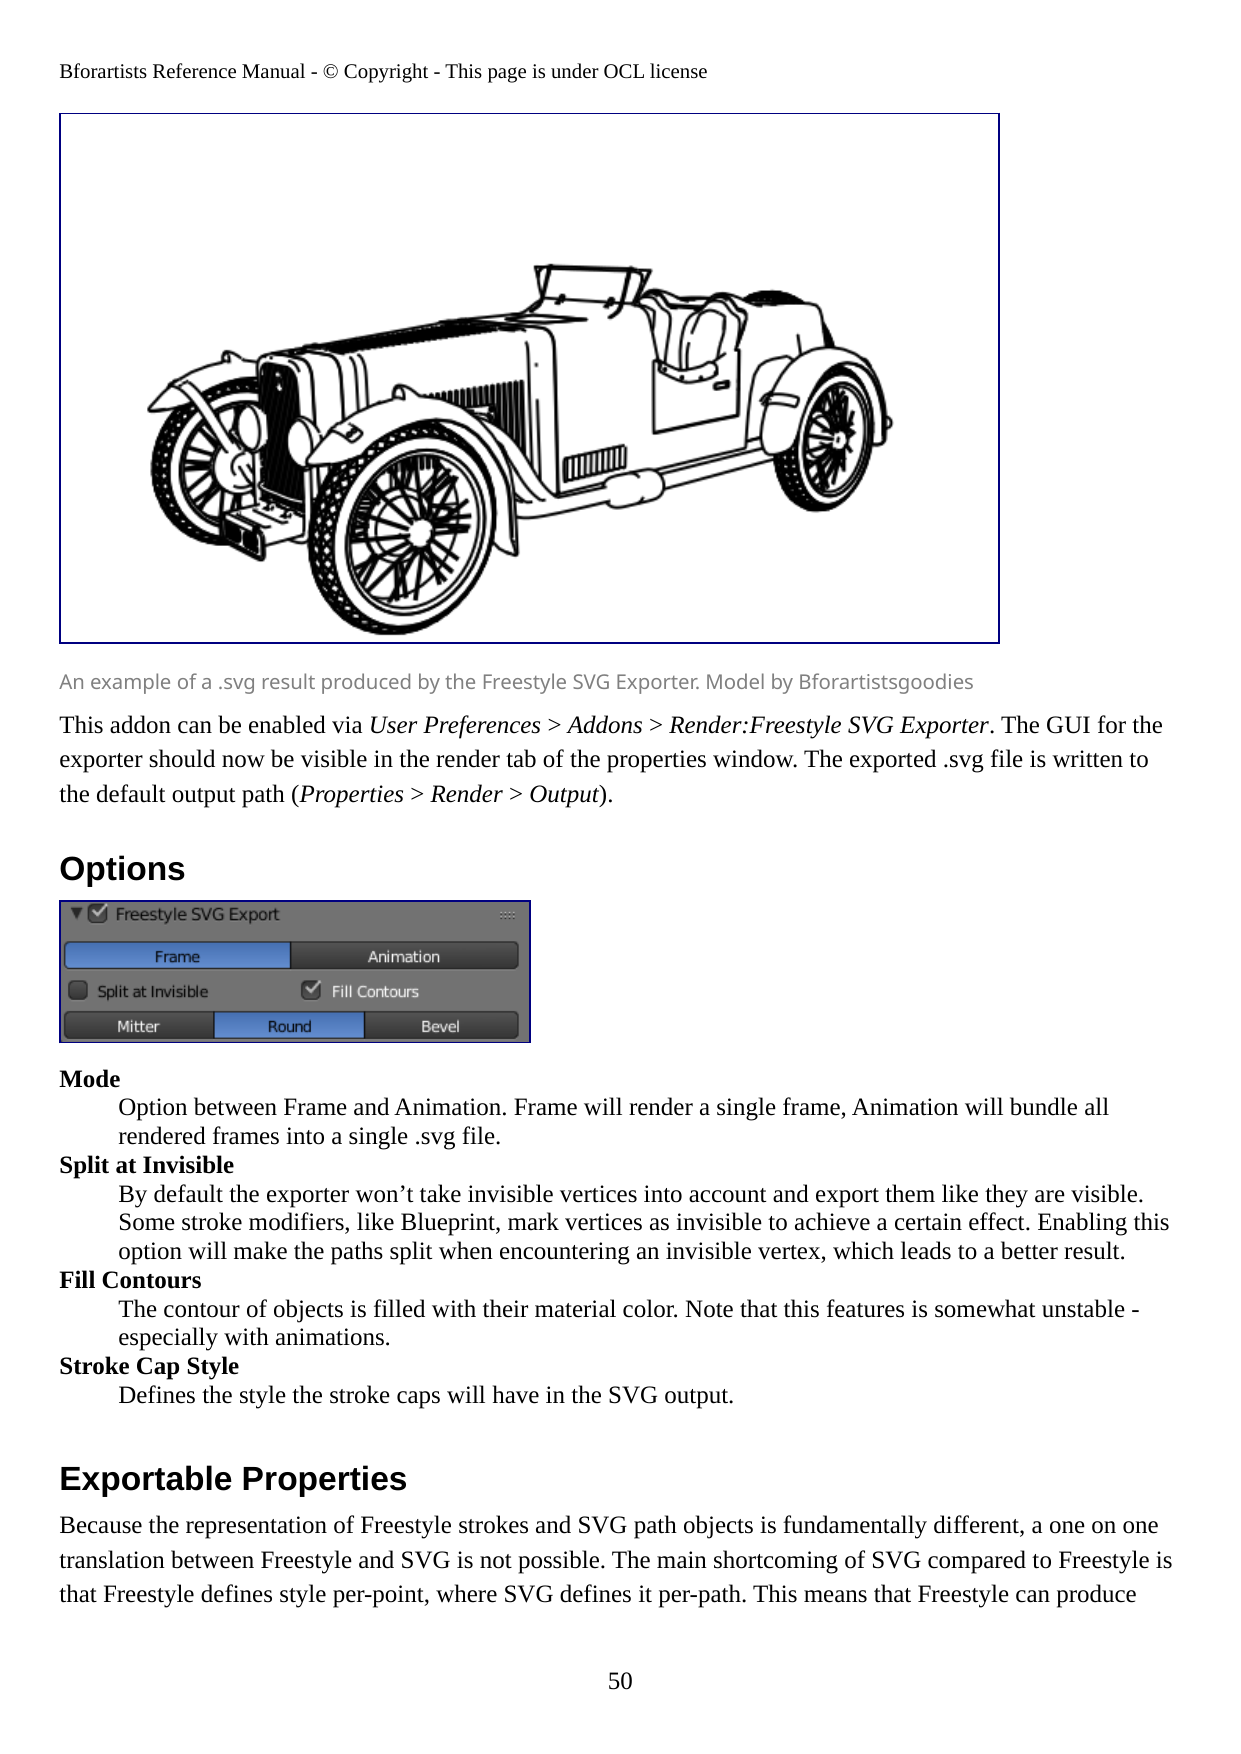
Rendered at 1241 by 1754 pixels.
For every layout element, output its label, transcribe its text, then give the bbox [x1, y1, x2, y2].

list By default the exporter won’t take invisible vertices into account and export them like they are visible. Some stroke modifiers, like Blueprint, mark vertices as invisible to achieve a certain effect. Enabling this option will make the paths split when encountering an invisible vertex, which leads to a better result. [118, 1179, 1181, 1265]
picture [61, 114, 998, 642]
list The contour of objects is filled with their material color. Note that this features is somewhat unstable - especially with animations. [118, 1294, 1181, 1351]
subtitle Mode [59, 1064, 1181, 1092]
text Because the representation of Freestyle strokes and SVG path objects is fundamentally different, a one on one translation between Freestyle and SVG is not possible. The main shortcoming of SVG compared to Freestyle is that Freestyle defines style per-point, where SVG defines it per-path. This means that Freestyle can produce [59, 1510, 1181, 1608]
subtitle Exportable Properties [59, 1459, 1181, 1498]
list Defines the style the stroke caps will have in the SVG output. [118, 1380, 1181, 1409]
text This addon can be enabled via User Preferences > Addons > Render:Freestyle SVG Exporter. The GUI for the exporter should now be visible in the render tab of the properties window. The exported .svg file is written to the default output path (Properties > Render > Output). [59, 710, 1181, 808]
subtitle Options [59, 849, 1181, 887]
text An example of a .svg result produced by the Freestyle SVG Exporter. Model by Bforartistsgoodies [59, 664, 1181, 695]
subtitle Fill Contours [59, 1265, 1181, 1294]
subtitle Stroke Cap Style [59, 1351, 1181, 1380]
subtitle Split at Invisible [59, 1150, 1181, 1179]
picture [61, 902, 529, 1042]
list Option between Frame and Animation. Frame will render a single frame, Animation will bundle all rendered frames into a single .svg file. [118, 1092, 1181, 1150]
